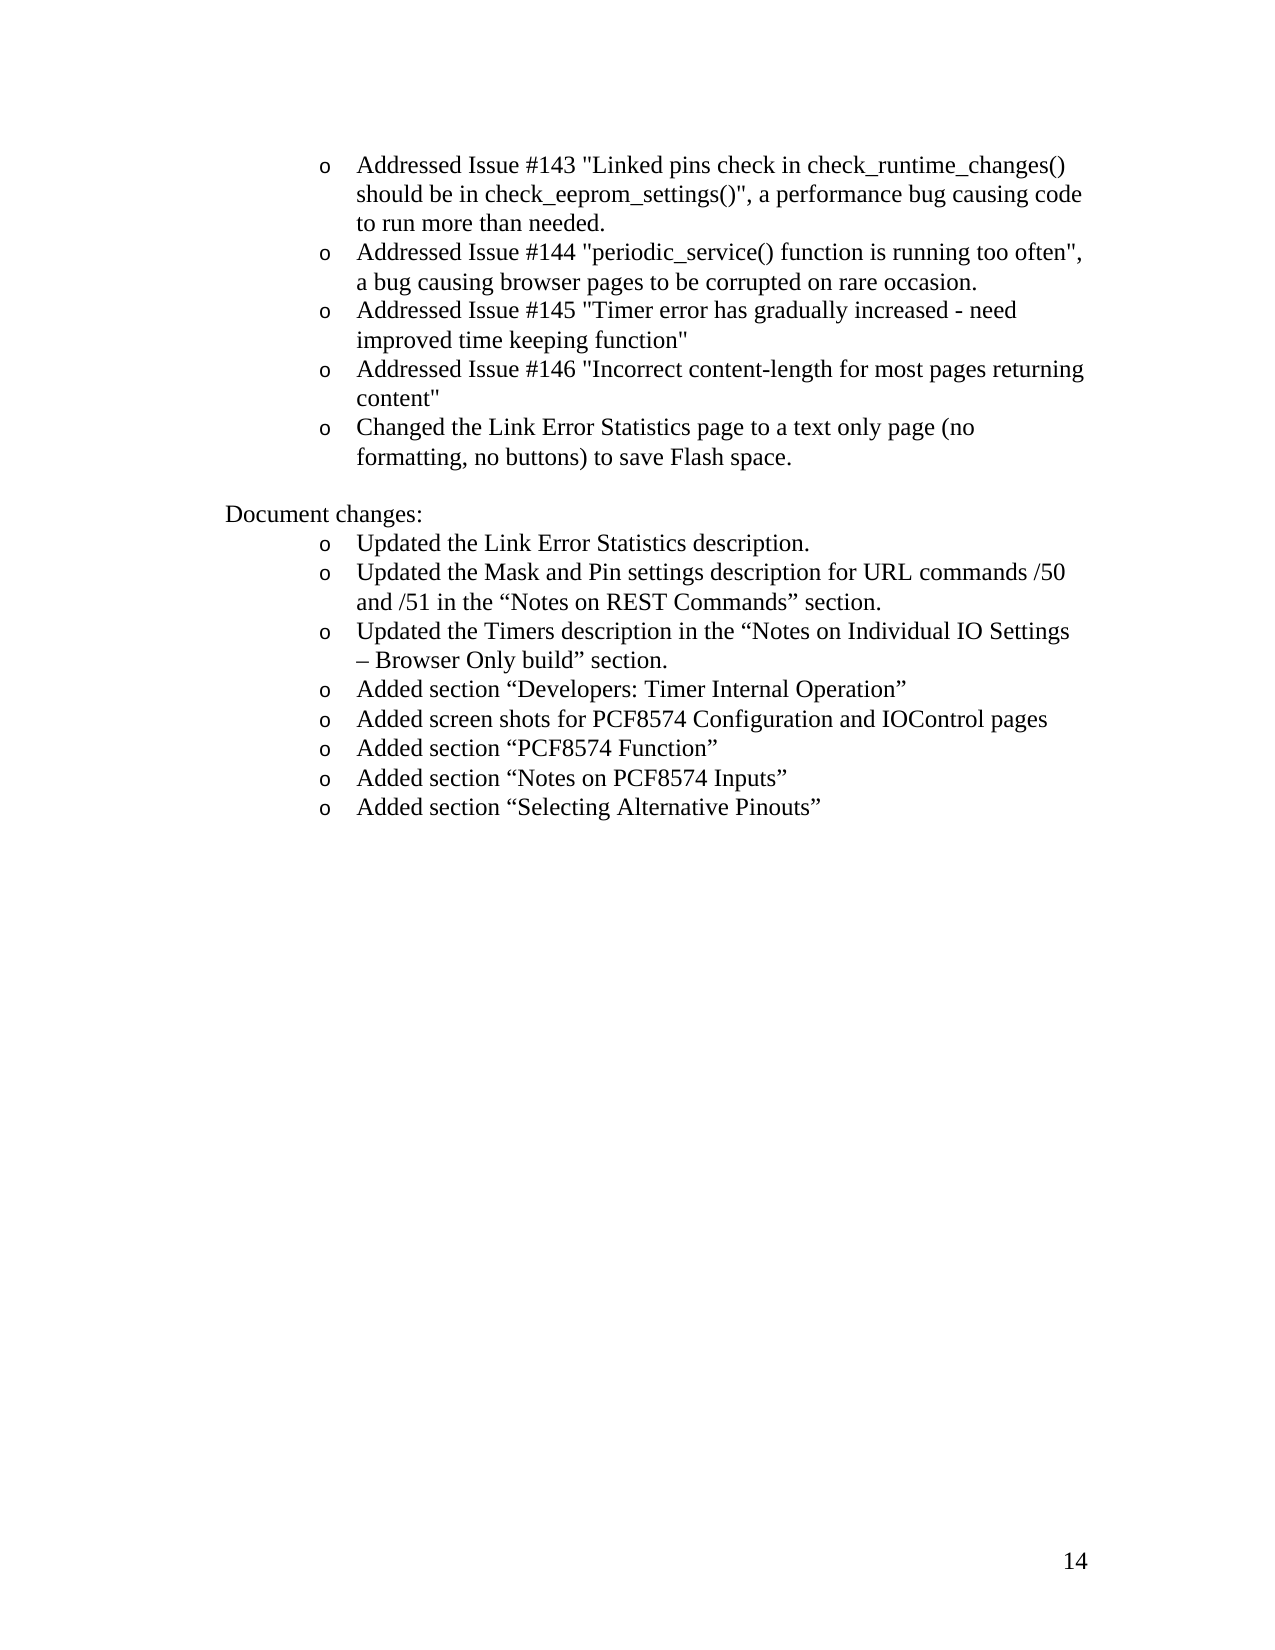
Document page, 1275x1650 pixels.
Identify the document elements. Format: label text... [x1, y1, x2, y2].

list Updated the Link Error Statistics description. [319, 528, 1087, 557]
list Added section “Notes on PCF8574 Inputs” [319, 763, 1087, 792]
list Added screen shots for PCF8574 Configuration and IOControl pages [319, 704, 1087, 733]
text Document changes: [225, 499, 1087, 528]
list Addressed Issue #143 "Linked pins check in check_runtime_changes() should be in check_eeprom_settings()", a performance bug causing code to run more than needed. [319, 150, 1087, 237]
list Addressed Issue #144 "periodic_service() function is running too often", a bug causing browser pages to be corrupted on rare occasion. [319, 237, 1087, 295]
list Addressed Issue #146 "Incorrect content-length for most pages returning content" [319, 354, 1087, 412]
list Updated the Timers description in the “Notes on Individual IO Settings – Browser Only build” section. [319, 616, 1087, 674]
list Added section “Developers: Timer Internal Operation” [319, 674, 1087, 704]
list Addressed Issue #145 "Timer error has gradually increased - need improved time keeping function" [319, 295, 1087, 354]
list Updated the Mask and Pin settings description for URL commands /50 and /51 in the “Notes on REST Commands” section. [319, 557, 1087, 616]
list Added section “PCF8574 Function” [319, 733, 1087, 763]
list Changed the Link Error Statistics page to a text only page (no formatting, no buttons) to save Flash space. [319, 412, 1087, 470]
list Added section “Selecting Alternative Pinouts” [319, 792, 1087, 822]
